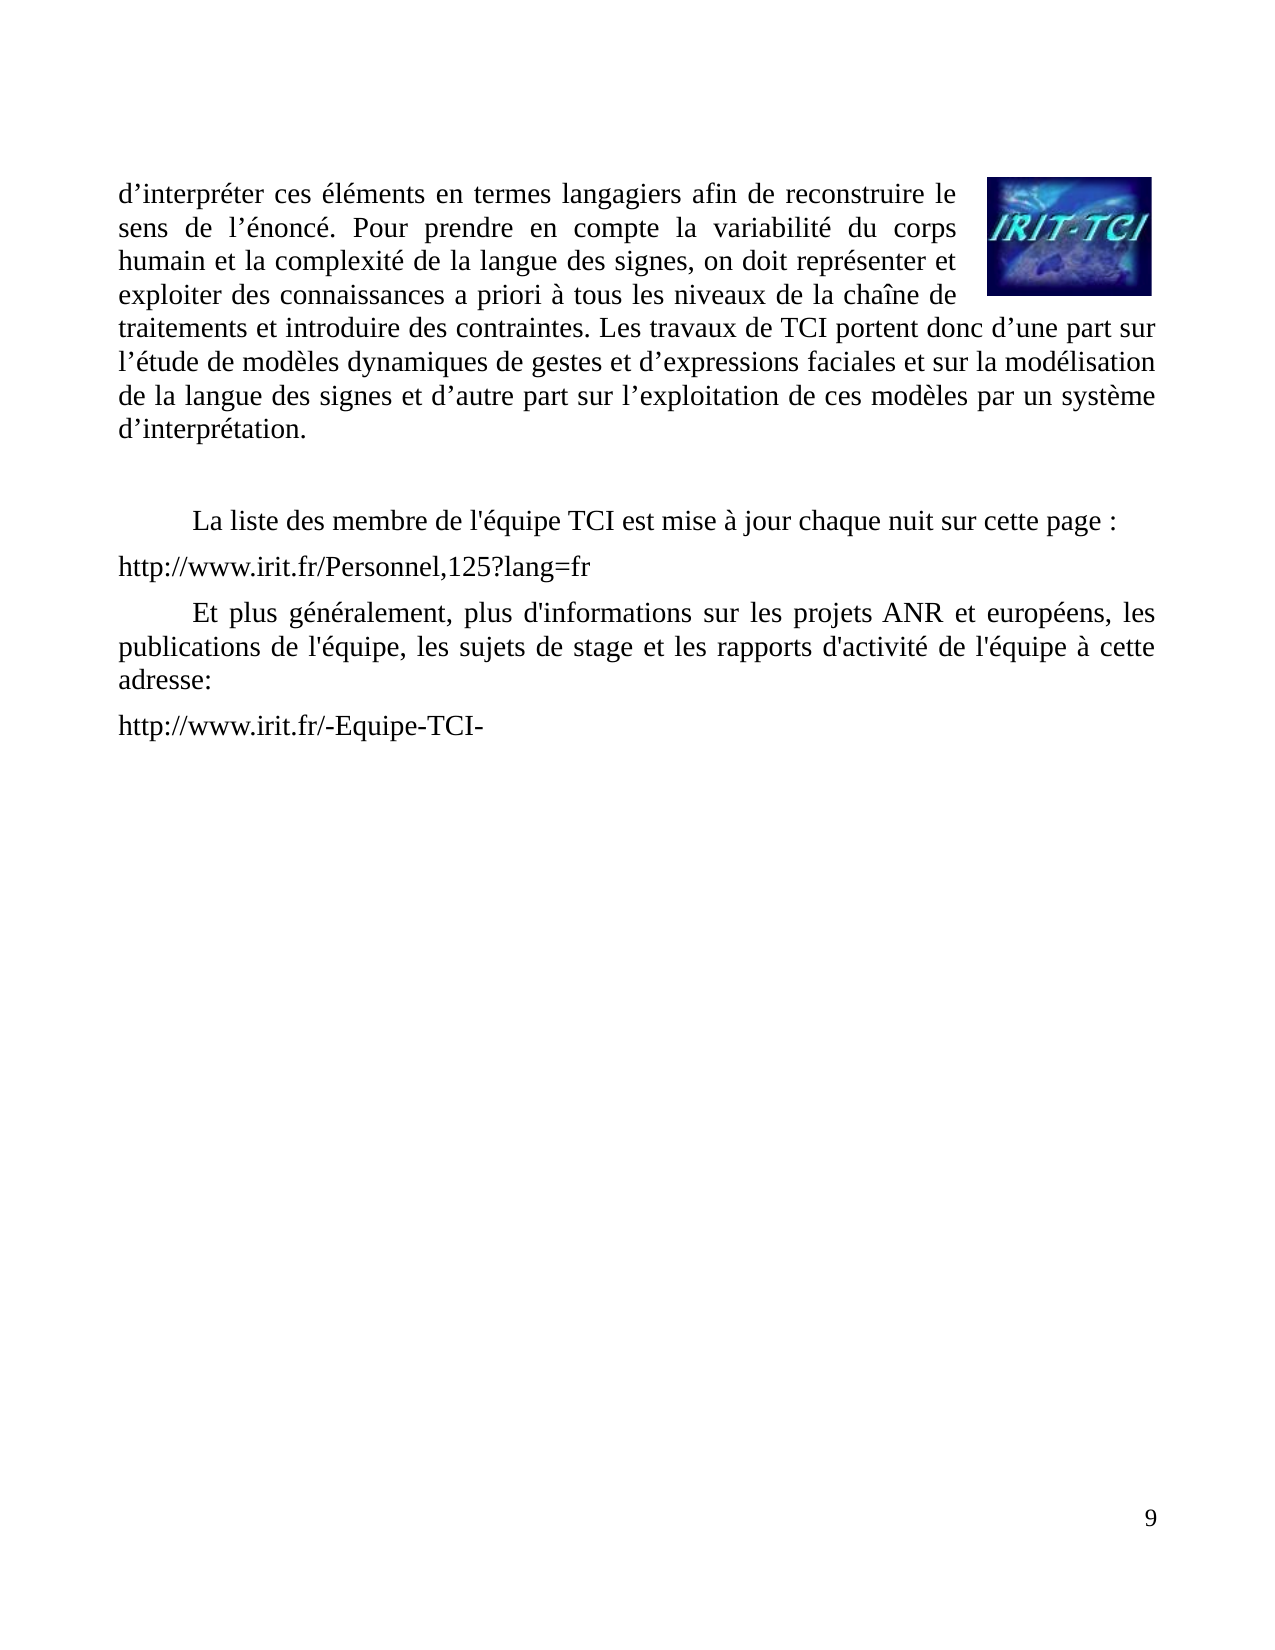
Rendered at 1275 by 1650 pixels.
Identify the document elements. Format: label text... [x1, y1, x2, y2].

text d’interpréter ces éléments en termes langagiers afin de reconstruire le sens de l’énoncé. Pour prendre en compte la variabilité du corps humain et la complexité de la langue des signes, on doit représenter et exploiter des connaissances a priori à tous les niveaux de la chaîne de traitements et introduire des contraintes. Les travaux de TCI portent donc d’une part sur l’étude de modèles dynamiques de gestes et d’expressions faciales et sur la modélisation de la langue des signes et d’autre part sur l’exploitation de ces modèles par un système d’interprétation. [118, 176, 1157, 445]
text http://www.irit.fr/Personnel,125?lang=fr [118, 549, 1157, 583]
text Et plus généralement, plus d'informations sur les projets ANR et européens, les publications de l'équipe, les sujets de stage et les rapports d'activité de l'équipe à cette adresse: [118, 595, 1157, 696]
text http://www.irit.fr/-Equipe-TCI- [118, 708, 1157, 742]
text La liste des membre de l'équipe TCI est mise à jour chaque nuit sur cette page : [118, 503, 1157, 537]
picture [987, 177, 1152, 296]
